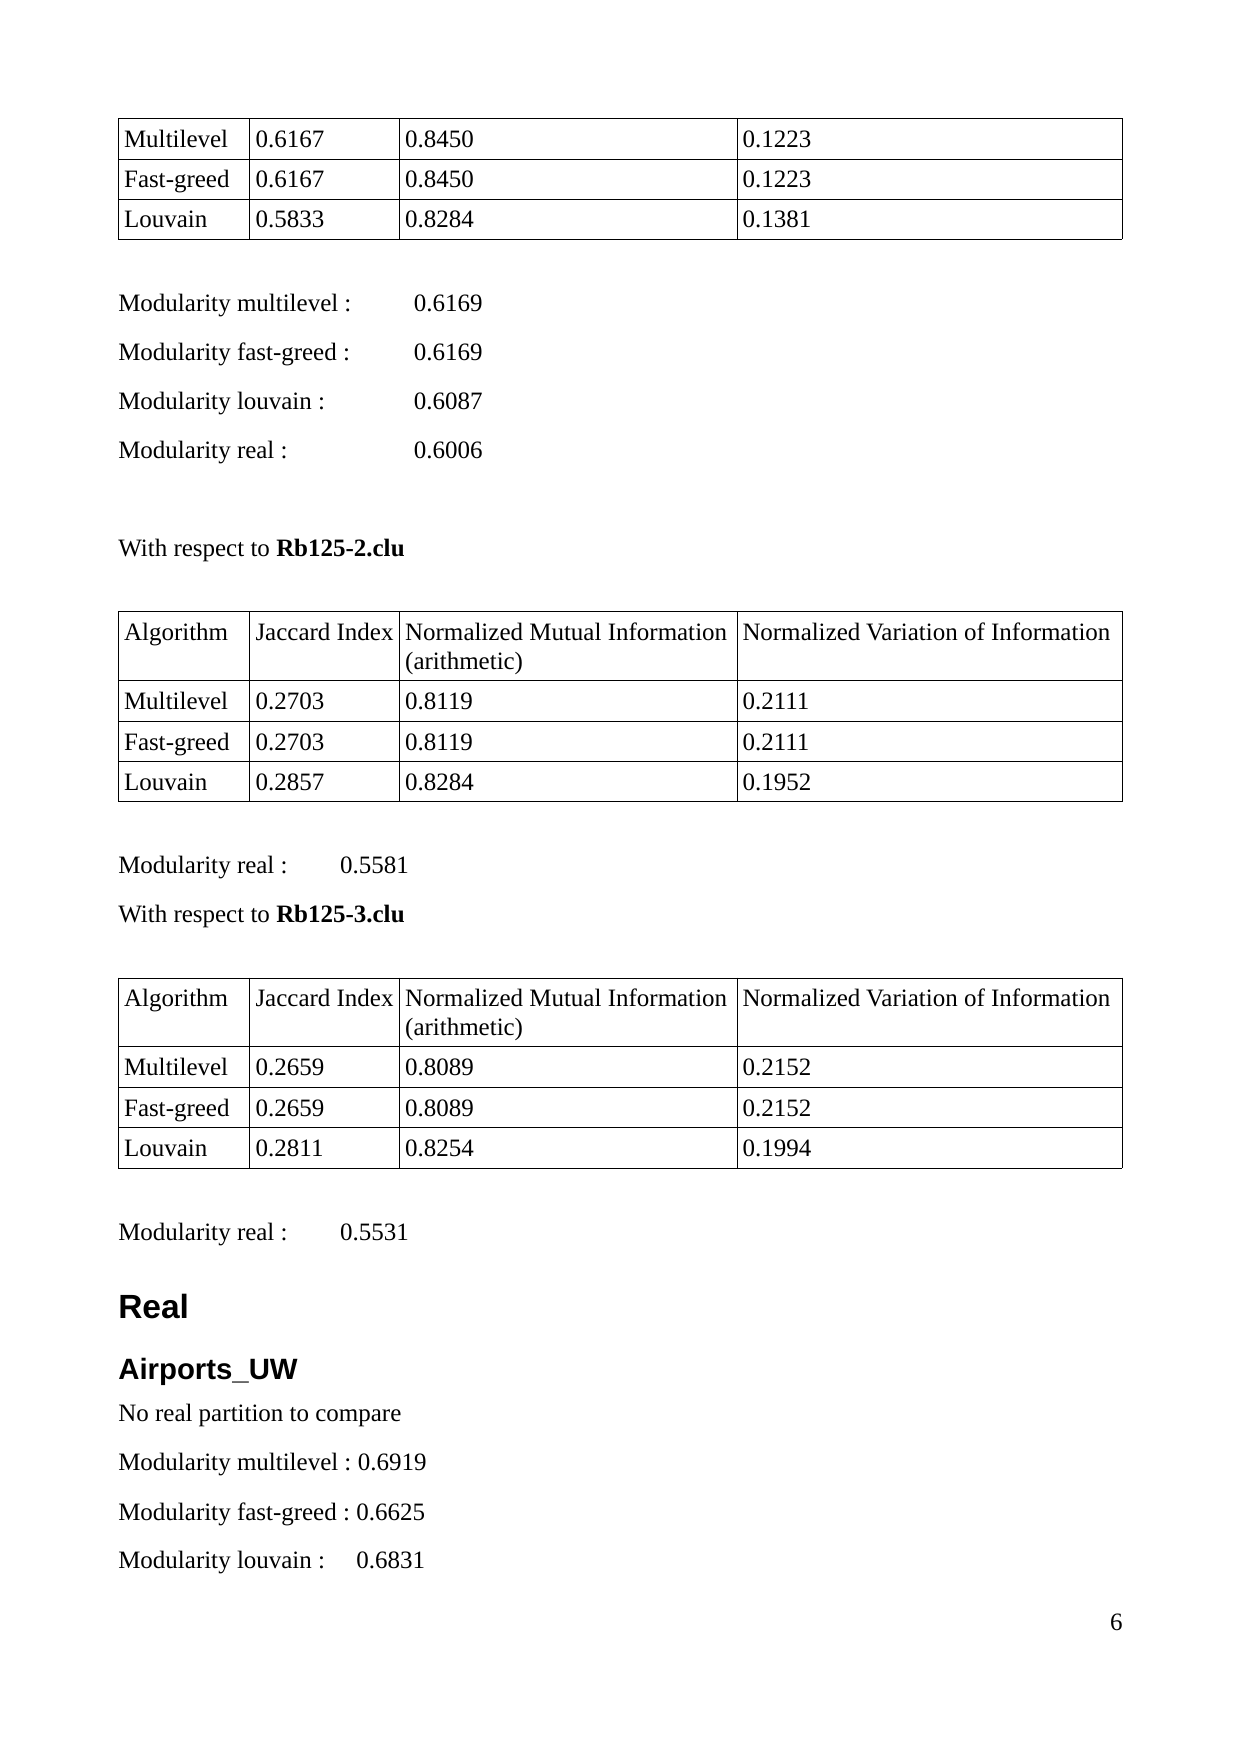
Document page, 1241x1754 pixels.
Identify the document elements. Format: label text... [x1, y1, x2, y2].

table_header Jaccard Index [250, 612, 399, 680]
text With respect to Rb125-3.clu [118, 899, 1122, 928]
table_cell 0.8089 [400, 1088, 737, 1127]
table_header Algorithm [119, 612, 249, 680]
subtitle Real [118, 1286, 1122, 1325]
table_cell 0.1994 [738, 1128, 1122, 1167]
table_cell 0.1223 [738, 160, 1122, 199]
table_header Normalized Mutual Information (arithmetic) [400, 612, 737, 680]
table_cell 0.8450 [400, 119, 737, 158]
text No real partition to compare [118, 1398, 1122, 1427]
table_cell 0.8119 [400, 681, 737, 721]
table_cell Multilevel [119, 119, 249, 158]
table_cell 0.8284 [400, 200, 737, 239]
table_cell 0.6167 [250, 160, 399, 199]
text Modularity real : 0.6006 [118, 435, 1122, 464]
table_header Normalized Variation of Information [738, 612, 1122, 680]
table_cell 0.8450 [400, 160, 737, 199]
table_header Normalized Mutual Information (arithmetic) [400, 979, 737, 1046]
table_cell 0.2152 [738, 1088, 1122, 1127]
text Modularity louvain : 0.6831 [118, 1546, 1122, 1574]
table_cell 0.8119 [400, 722, 737, 761]
table_header Jaccard Index [250, 979, 399, 1046]
table_cell Louvain [119, 1128, 249, 1167]
table_cell 0.2703 [250, 722, 399, 761]
table_cell 0.2857 [250, 762, 399, 801]
table_header Algorithm [119, 979, 249, 1046]
table_cell Fast-greed [119, 1088, 249, 1127]
table_cell 0.2659 [250, 1047, 399, 1087]
table_cell 0.1381 [738, 200, 1122, 239]
table_cell Multilevel [119, 681, 249, 721]
table_cell Louvain [119, 200, 249, 239]
table_cell 0.8254 [400, 1128, 737, 1167]
table_cell 0.2111 [738, 681, 1122, 721]
table_cell 0.2703 [250, 681, 399, 721]
table_cell 0.1952 [738, 762, 1122, 801]
table_header Normalized Variation of Information [738, 979, 1122, 1046]
text Modularity multilevel : 0.6169 [118, 288, 1122, 317]
text Modularity real : 0.5581 [118, 851, 1122, 879]
table_cell 0.2152 [738, 1047, 1122, 1087]
table_cell 0.2811 [250, 1128, 399, 1167]
text Modularity multilevel : 0.6919 [118, 1447, 1122, 1476]
table_cell Fast-greed [119, 160, 249, 199]
text Modularity real : 0.5531 [118, 1217, 1122, 1245]
text Modularity fast-greed : 0.6625 [118, 1497, 1122, 1525]
table_cell 0.2111 [738, 722, 1122, 761]
table_cell Multilevel [119, 1047, 249, 1087]
text With respect to Rb125-2.clu [118, 533, 1122, 562]
table_cell 0.2659 [250, 1088, 399, 1127]
table_cell 0.8284 [400, 762, 737, 801]
text Modularity louvain : 0.6087 [118, 386, 1122, 415]
table_cell Louvain [119, 762, 249, 801]
table_cell Fast-greed [119, 722, 249, 761]
text Modularity fast-greed : 0.6169 [118, 337, 1122, 366]
table_cell 0.5833 [250, 200, 399, 239]
subtitle Airports_UW [118, 1352, 1122, 1386]
table_cell 0.6167 [250, 119, 399, 158]
table_cell 0.8089 [400, 1047, 737, 1087]
table_cell 0.1223 [738, 119, 1122, 158]
